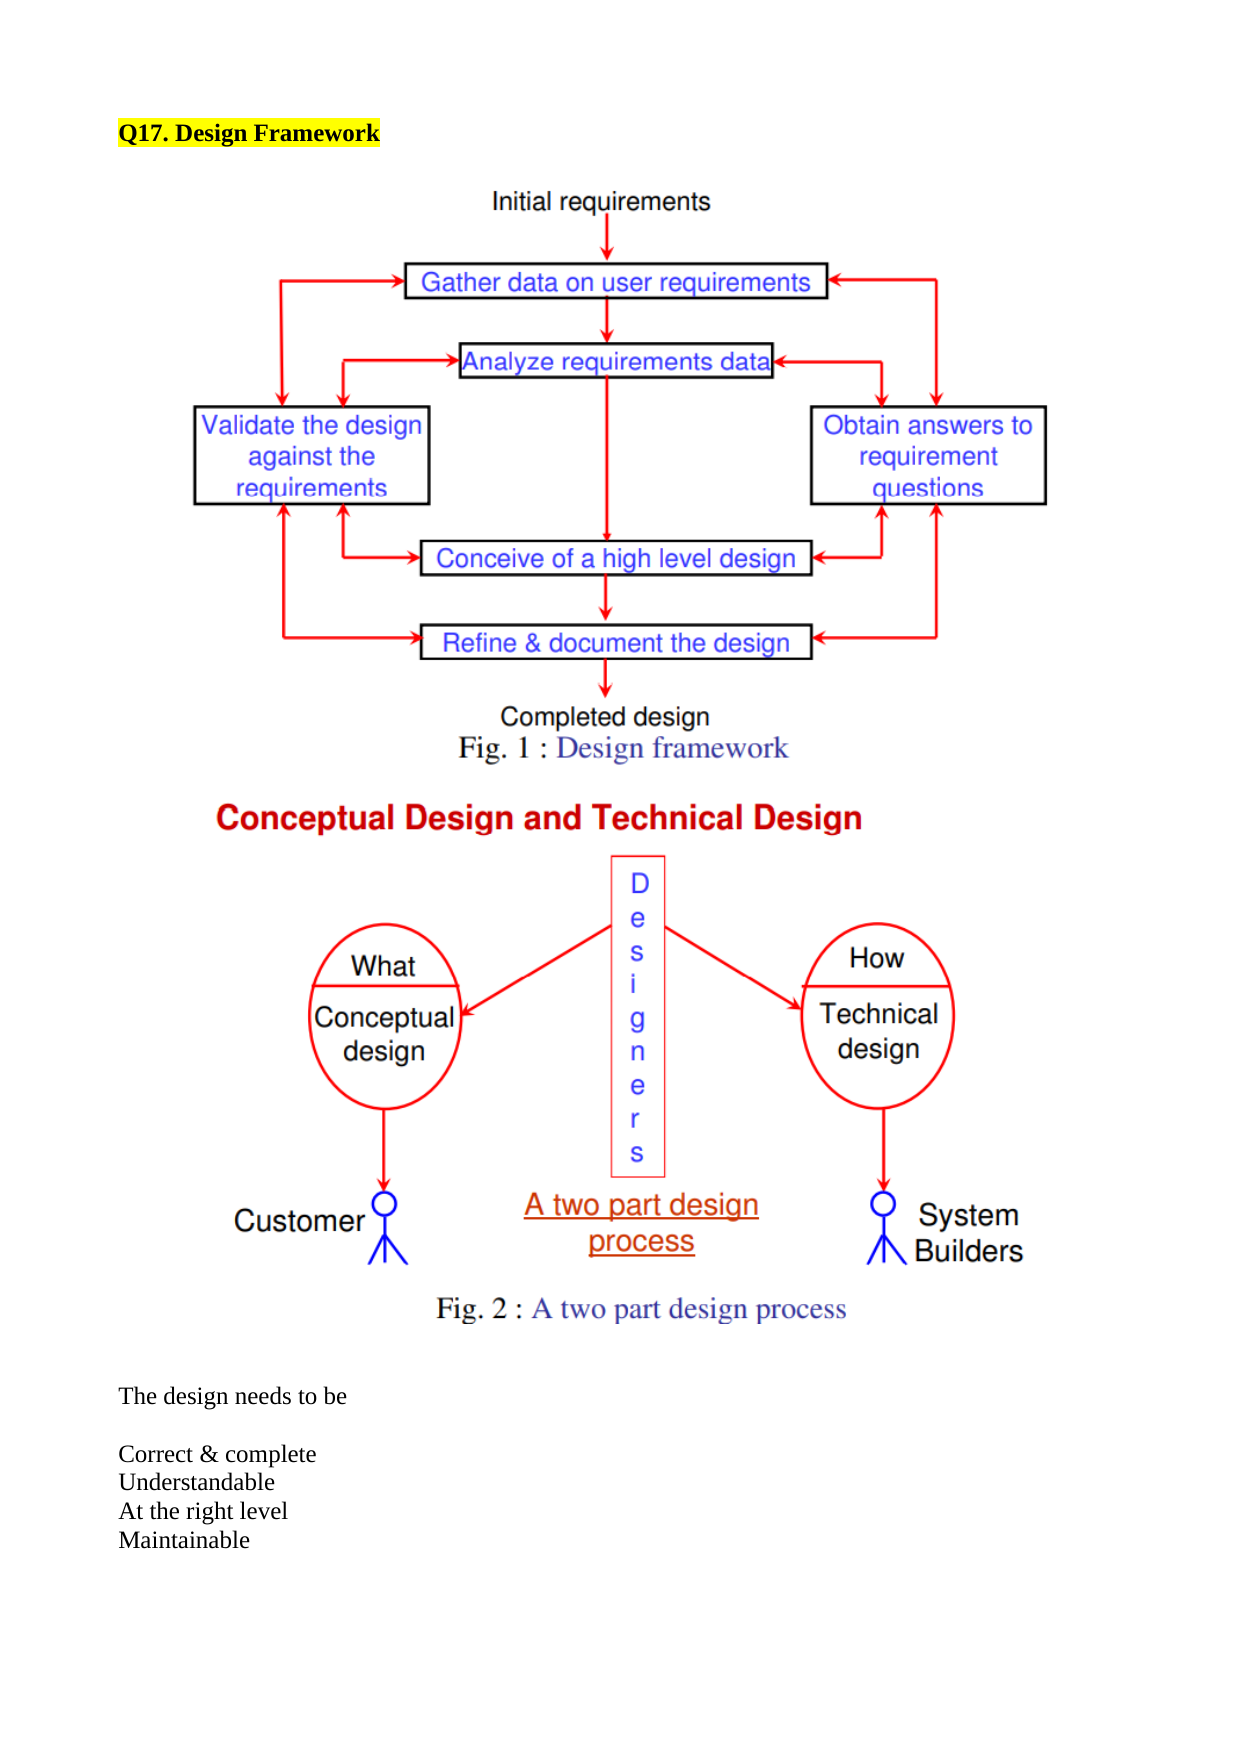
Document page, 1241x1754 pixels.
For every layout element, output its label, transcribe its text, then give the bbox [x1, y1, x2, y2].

text Q17. Design Framework [118, 118, 1122, 147]
text Understandable [118, 1467, 1122, 1496]
text Correct & complete [118, 1439, 1122, 1467]
text Maintainable [118, 1525, 1122, 1554]
picture [162, 178, 1078, 766]
text At the right level [118, 1496, 1122, 1525]
picture [183, 791, 1057, 1324]
text The design needs to be [118, 1381, 1122, 1410]
